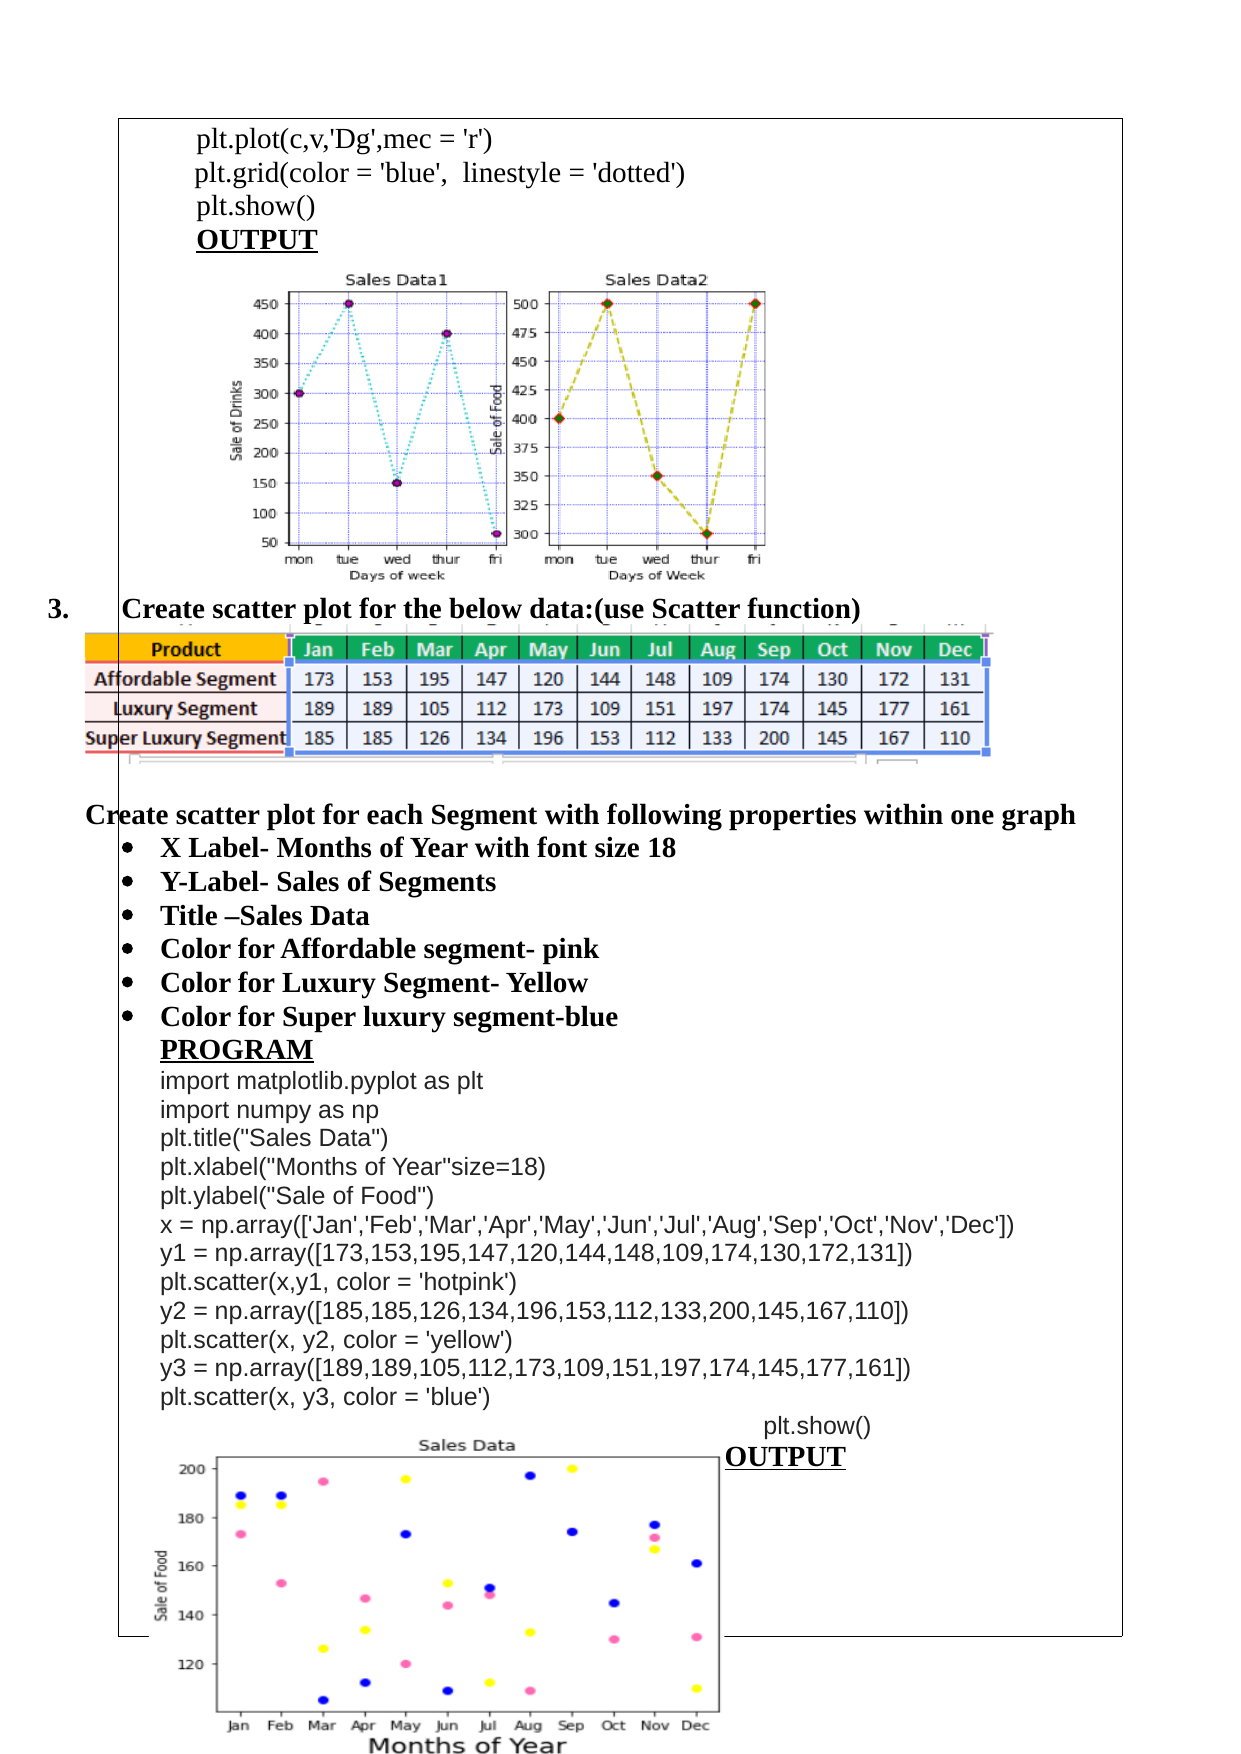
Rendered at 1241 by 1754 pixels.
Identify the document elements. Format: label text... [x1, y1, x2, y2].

picture [84, 624, 118, 764]
list Y-Label- Sales of Segments [122, 864, 1119, 898]
list OUTPUT [725, 1439, 1119, 1473]
list Create scatter plot for the below data:(use Scatter function) [47, 591, 118, 624]
picture [119, 624, 1001, 764]
list [121, 1439, 558, 1473]
picture [608, 272, 766, 584]
list Create scatter plot for each Segment with following properties within one graph [119, 797, 1119, 830]
list X Label- Months of Year with font size 18 [122, 830, 1119, 864]
list Color for Affordable segment- pink [122, 931, 1119, 965]
list OUTPUT [196, 222, 1119, 255]
list plt.plot(c,v,'Dg',mec = 'r') [196, 121, 1119, 155]
list Create scatter plot for the below data:(use Scatter function) [119, 591, 1119, 624]
list import matplotlib.pyplot as plt import numpy as np plt.title("Sales Data") plt.xlabel("Months of Year"size=18) plt.ylabel("Sale of Food") x = np.array(['Jan','Feb','Mar','Apr','May','Jun','Jul','Aug','Sep','Oct','Nov','Dec']) y1 = np.array([173,153,195,147,120,144,148,109,174,130,172,131]) plt.scatter(x,y1, color = 'hotpink') y2 = np.array([185,185,126,134,196,153,112,133,200,145,167,110]) plt.scatter(x, y2, color = 'yellow') y3 = np.array([189,189,105,112,173,109,151,197,174,145,177,161]) plt.scatter(x, y3, color = 'blue') plt.show() [160, 1066, 1119, 1439]
list Color for Super luxury segment-blue [122, 999, 1119, 1032]
list Color for Luxury Segment- Yellow [122, 965, 1119, 999]
list Title –Sales Data [122, 898, 1119, 931]
picture [558, 1435, 725, 1754]
list plt.show() [196, 188, 1119, 222]
list plt.grid(color = 'blue', linestyle = 'dotted') [121, 155, 1119, 188]
list PROGRAM [160, 1032, 1119, 1066]
